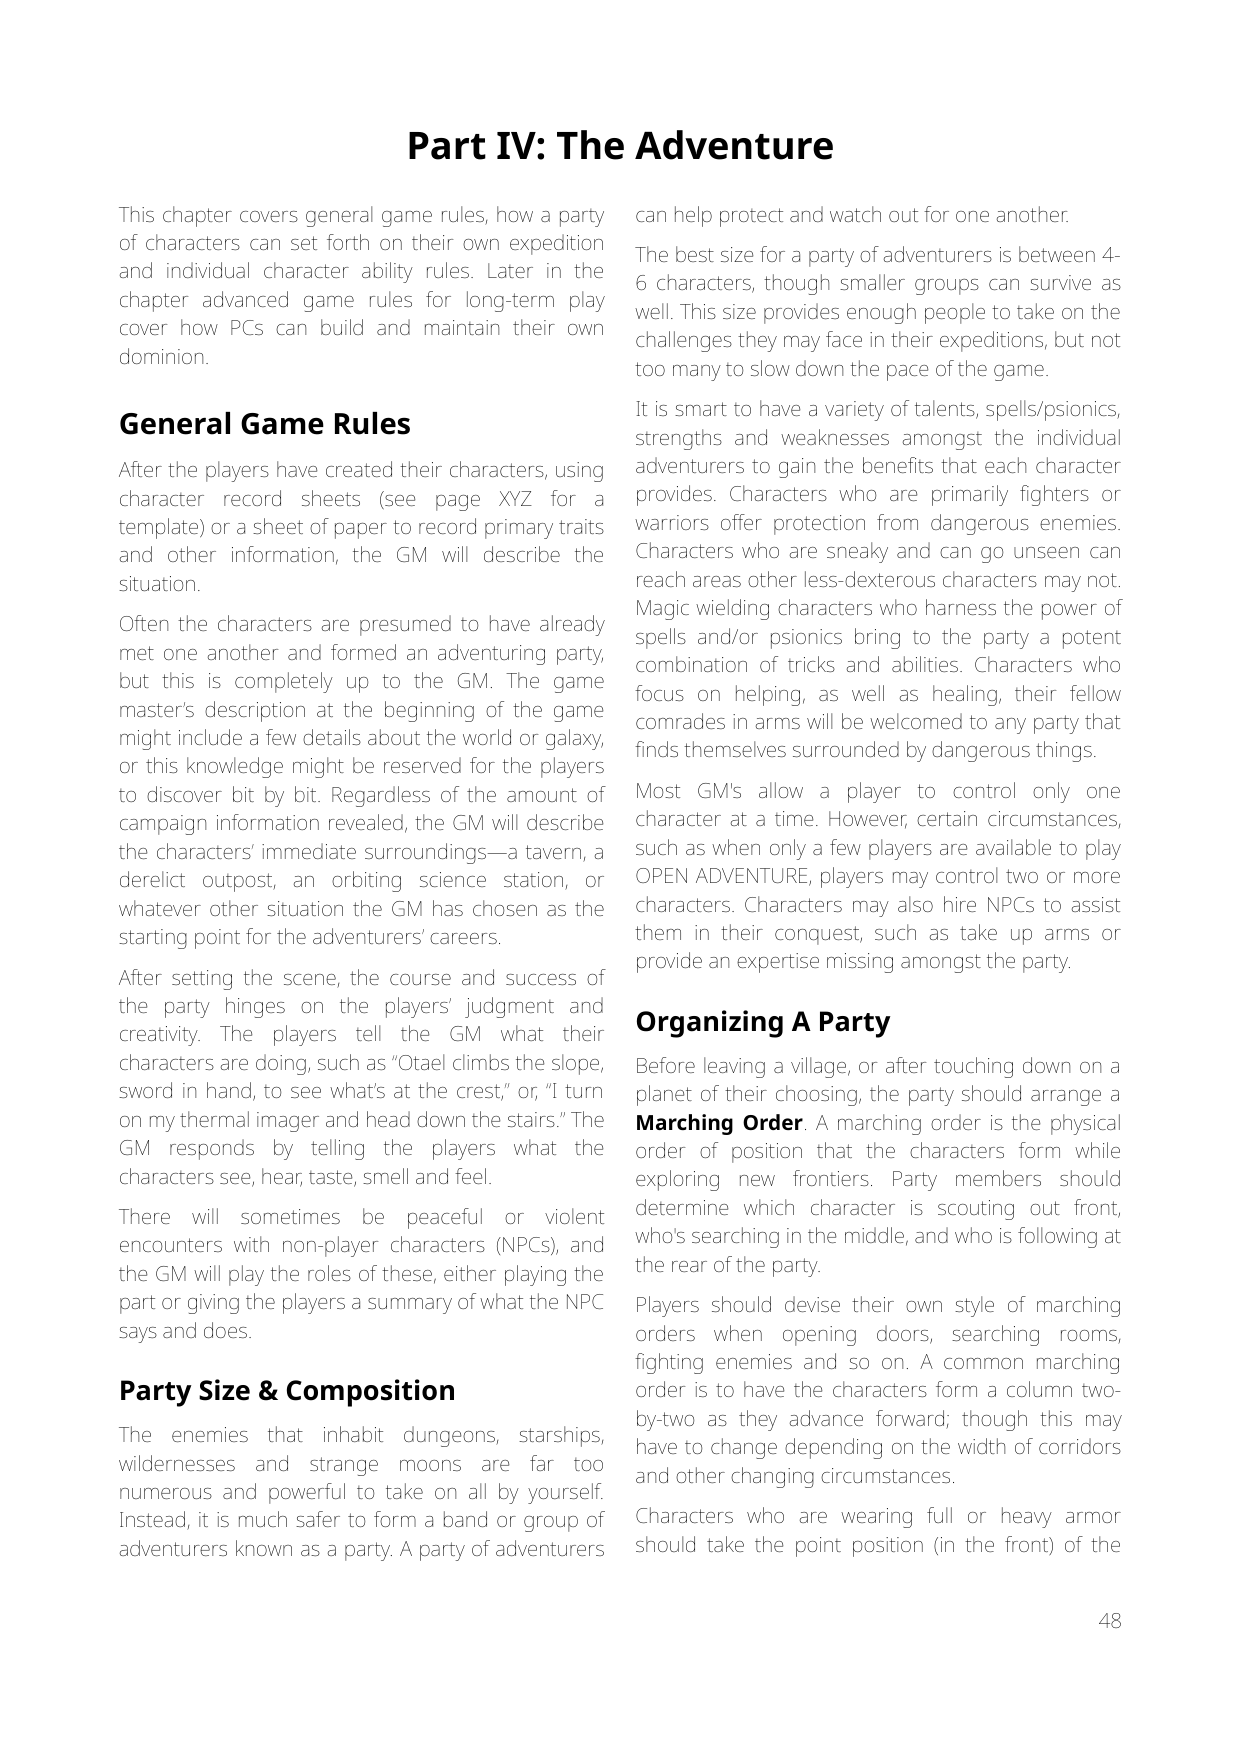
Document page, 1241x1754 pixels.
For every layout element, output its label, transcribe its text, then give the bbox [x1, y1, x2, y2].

text This chapter covers general game rules, how a party of characters can set forth on their own expedition and individual character ability rules. Later in the chapter advanced game rules for long-term play cover how PCs can build and maintain their own dominion. [118, 200, 605, 370]
text The best size for a party of adventurers is between 4-6 characters, though smaller groups can survive as well. This size provides enough people to take on the challenges they may face in their expeditions, but not too many to slow down the pace of the game. [635, 240, 1122, 382]
text Often the characters are presumed to have already met one another and formed an adventuring party, but this is completely up to the GM. The game master’s description at the beginning of the game might include a few details about the world or galaxy, or this knowledge might be reserved for the players to discover bit by bit. Regardless of the amount of campaign information revealed, the GM will describe the characters’ immediate surroundings—a tavern, a derelict outpost, an orbiting science station, or whatever other situation the GM has chosen as the starting point for the adventurers’ careers. [118, 609, 605, 951]
text After setting the scene, the course and success of the party hinges on the players’ judgment and creativity. The players tell the GM what their characters are doing, such as “Otael climbs the slope, sword in hand, to see what’s at the crest,” or, “I turn on my thermal imager and head down the stairs.” The GM responds by telling the players what the characters see, hear, taste, smell and feel. [118, 963, 605, 1190]
text Before leaving a village, or after touching down on a planet of their choosing, the party should arrange a Marching Order. A marching order is the physical order of position that the characters form while exploring new frontiers. Party members should determine which character is scouting out front, who's searching in the middle, and who is following at the rear of the party. [635, 1051, 1122, 1278]
text The enemies that inhabit dungeons, starships, wildernesses and strange moons are far too numerous and powerful to take on all by yourself. Instead, it is much safer to form a band or group of adventurers known as a party. A party of adventurers [118, 1420, 605, 1562]
text can help protect and watch out for one another. [635, 200, 1122, 228]
text Players should devise their own style of marching orders when opening doors, searching rooms, fighting enemies and so on. A common marching order is to have the characters form a column two-by-two as they advance forward; though this may have to change depending on the width of corridors and other changing circumstances. [635, 1290, 1122, 1489]
text There will sometimes be peaceful or violent encounters with non-player characters (NPCs), and the GM will play the roles of these, either playing the part or giving the players a summary of what the NPC says and does. [118, 1202, 605, 1344]
text Organizing A Party [635, 1002, 1122, 1039]
text Party Size & Composition [118, 1371, 605, 1408]
text Characters who are wearing full or heavy armor should take the point position (in the front) of the [635, 1501, 1122, 1558]
text After the players have created their characters, using character record sheets (see page XYZ for a template) or a sheet of paper to record primary traits and other information, the GM will describe the situation. [118, 455, 605, 597]
text Most GM's allow a player to control only one character at a time. However, certain circumstances, such as when only a few players are available to play OPEN ADVENTURE, players may control two or more characters. Characters may also hire NPCs to assist them in their conquest, such as take up arms or provide an expertise missing amongst the party. [635, 776, 1122, 975]
subtitle General Game Rules [118, 403, 605, 443]
text It is smart to have a variety of talents, spells/psionics, strengths and weaknesses amongst the individual adventurers to gain the benefits that each character provides. Characters who are primarily fighters or warriors offer protection from dangerous enemies. Characters who are sneaky and can go unseen can reach areas other less-dexterous characters may not. Magic wielding characters who harness the power of spells and/or psionics bring to the party a potent combination of tricks and abilities. Characters who focus on helping, as well as healing, their fellow comrades in arms will be welcomed to any party that finds themselves surrounded by dangerous things. [635, 394, 1122, 764]
